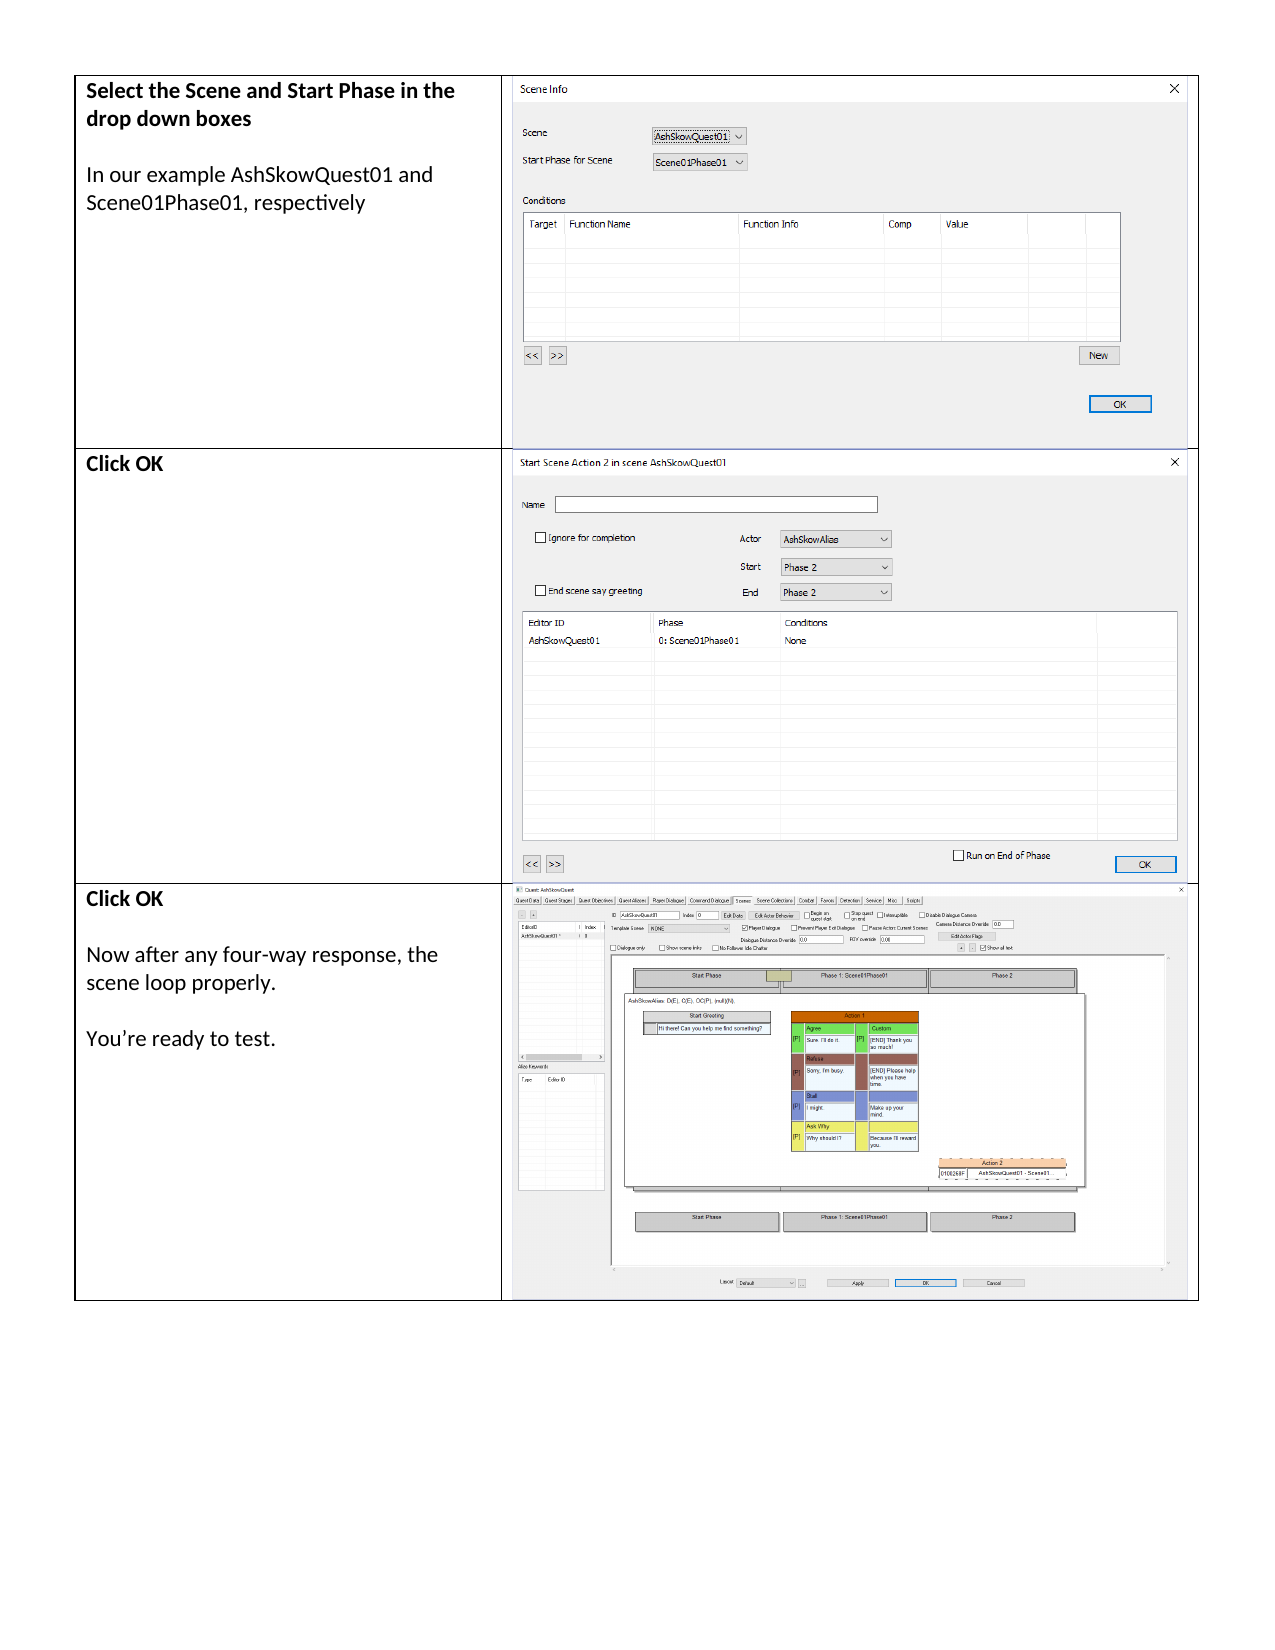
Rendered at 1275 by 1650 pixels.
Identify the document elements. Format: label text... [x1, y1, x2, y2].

table_cell [1188, 76, 1198, 448]
table_cell [502, 449, 512, 883]
table_cell Select the Scene and Start Phase in the drop down boxes In our example AshSkowQuest01 and Scene01Phase01, respectively [76, 76, 501, 448]
table_cell [1188, 449, 1198, 883]
table_cell Click OK Now after any four-way response, the scene loop properly. You’re ready to test. [76, 884, 501, 1300]
table_cell [502, 884, 512, 1300]
table_cell [502, 76, 512, 448]
table_cell [1188, 884, 1198, 1300]
table_cell Click OK [76, 449, 501, 883]
